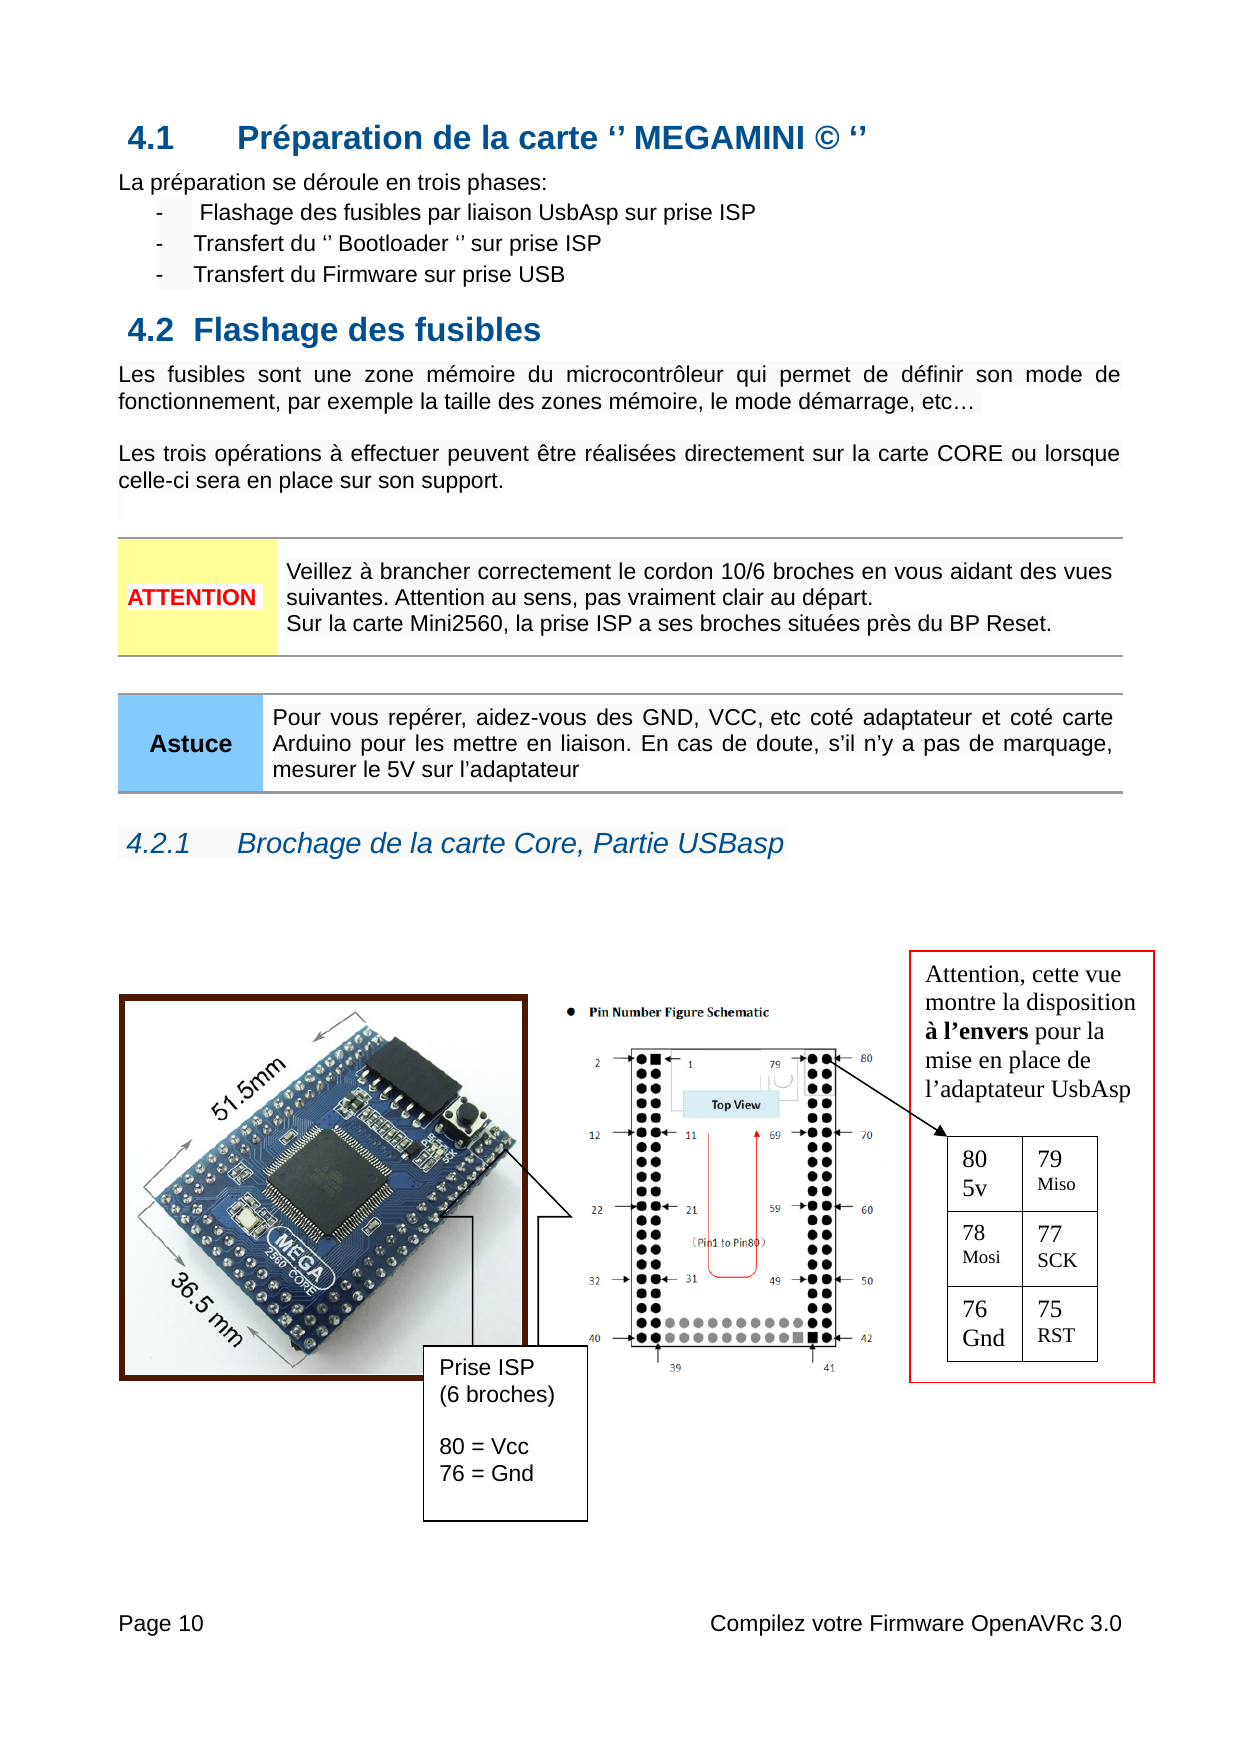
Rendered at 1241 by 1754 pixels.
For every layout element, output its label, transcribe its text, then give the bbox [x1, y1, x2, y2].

subtitle Flashage des fusibles [118, 310, 1122, 349]
list Transfert du ‘’ Bootloader ‘’ sur prise ISP [193, 227, 1122, 258]
text Les trois opérations à effectuer peuvent être réalisées directement sur la carte CORE ou lorsque celle-ci sera en place sur son support. [118, 440, 1122, 493]
list Flashage des fusibles par liaison UsbAsp sur prise ISP [193, 196, 1122, 227]
picture [444, 1152, 521, 1345]
table_header ATTENTION [118, 539, 277, 655]
text Prise ISP [439, 1354, 572, 1381]
text 76 = Gnd [439, 1460, 572, 1486]
subtitle Brochage de la carte Core, Partie USBasp [118, 826, 1122, 859]
text Les fusibles sont une zone mémoire du microcontrôleur qui permet de définir son mode de fonctionnement, par exemple la taille des zones mémoire, le mode démarrage, etc… [118, 361, 1122, 414]
text La préparation se déroule en trois phases: [118, 169, 1122, 196]
text 80 = Vcc [439, 1433, 572, 1460]
picture [126, 1002, 521, 1374]
list Transfert du Firmware sur prise USB [193, 258, 1122, 289]
table_header Pour vous repérer, aidez-vous des GND, VCC, etc coté adaptateur et coté carte Arduino pour les mettre en liaison. En cas de doute, s’il n’y a pas de marquage, mesurer le 5V sur l’adaptateur [264, 695, 1122, 791]
text (6 broches) [439, 1381, 572, 1407]
table_header Veillez à brancher correctement le cordon 10/6 broches en vous aidant des vues suivantes. Attention au sens, pas vraiment clair au départ. Sur la carte Mini2560, la prise ISP a ses broches situées près du BP Reset. [278, 539, 1122, 655]
subtitle Préparation de la carte ‘’ MEGAMINI © ‘’ [118, 118, 1122, 157]
table_header Astuce [118, 695, 263, 791]
